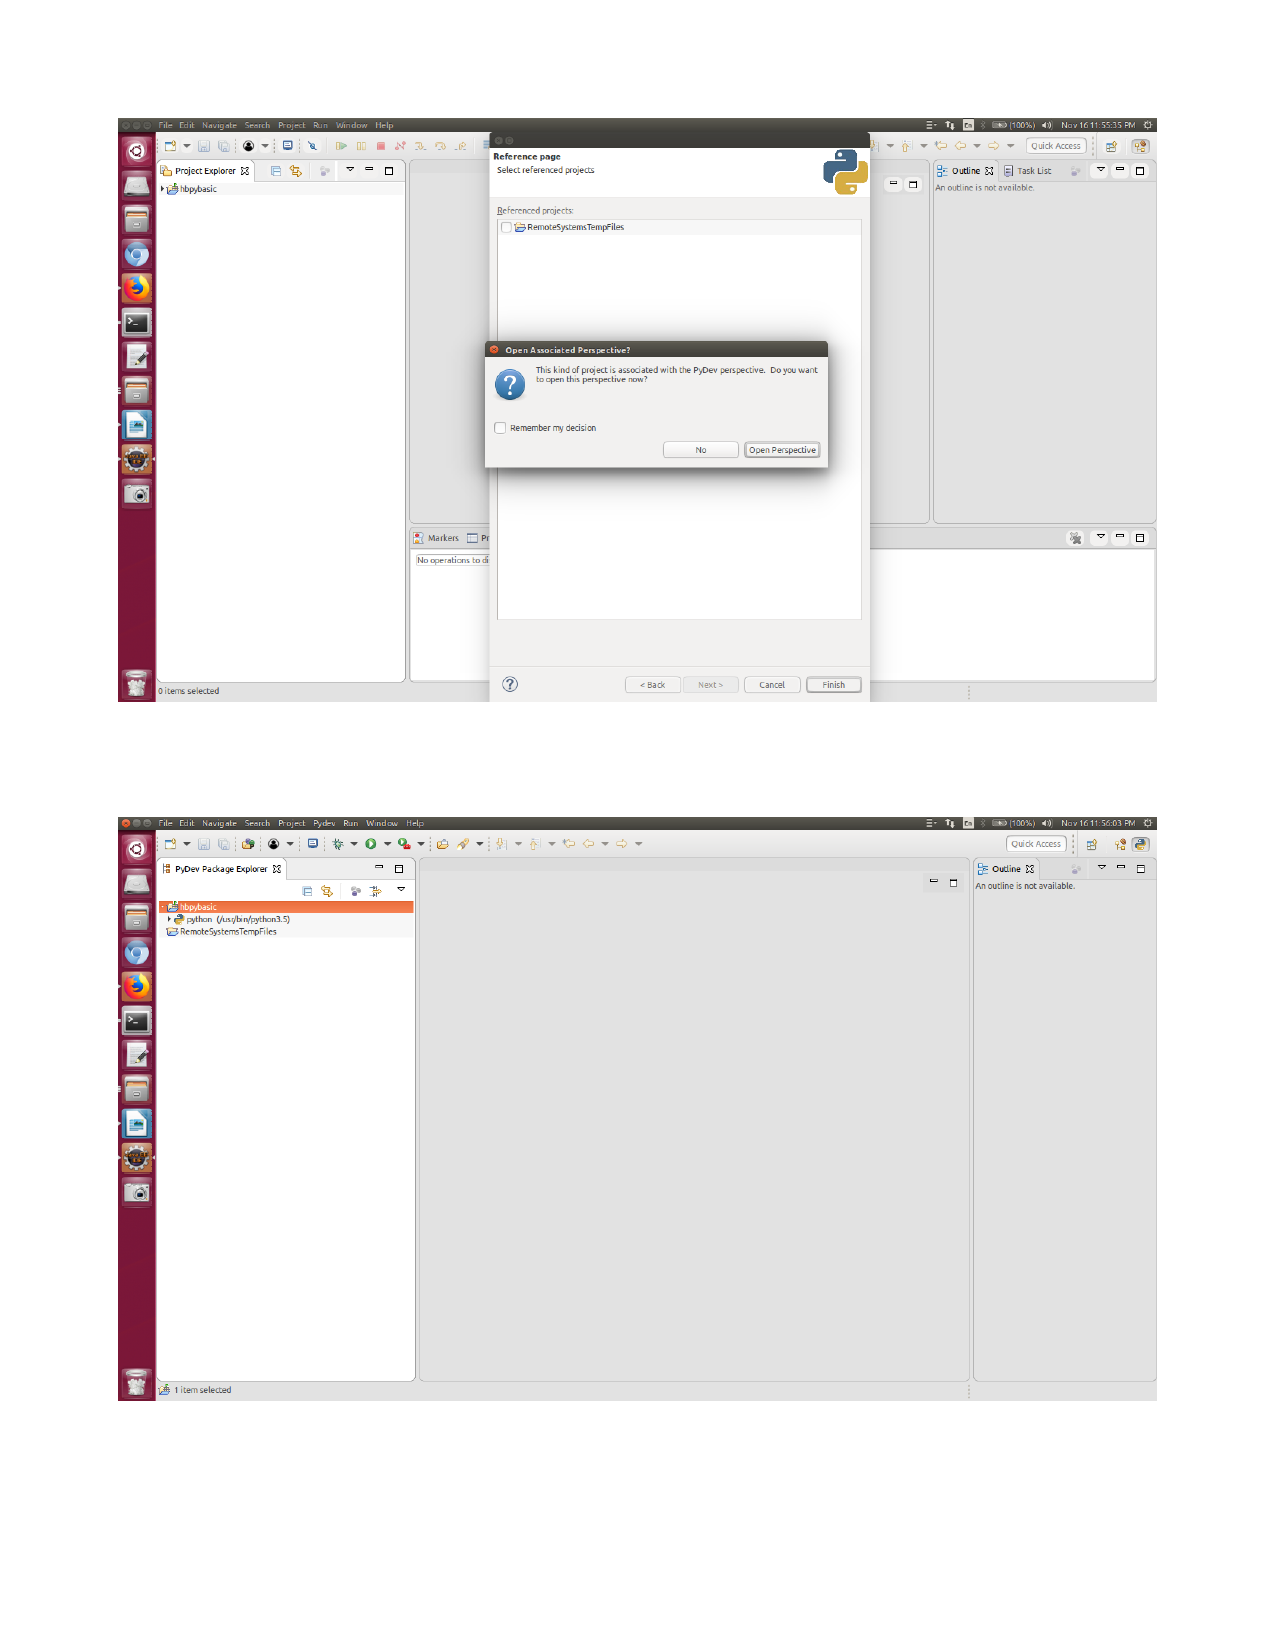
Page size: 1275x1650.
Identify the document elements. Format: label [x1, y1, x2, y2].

picture [118, 817, 1157, 1401]
picture [118, 118, 1157, 702]
